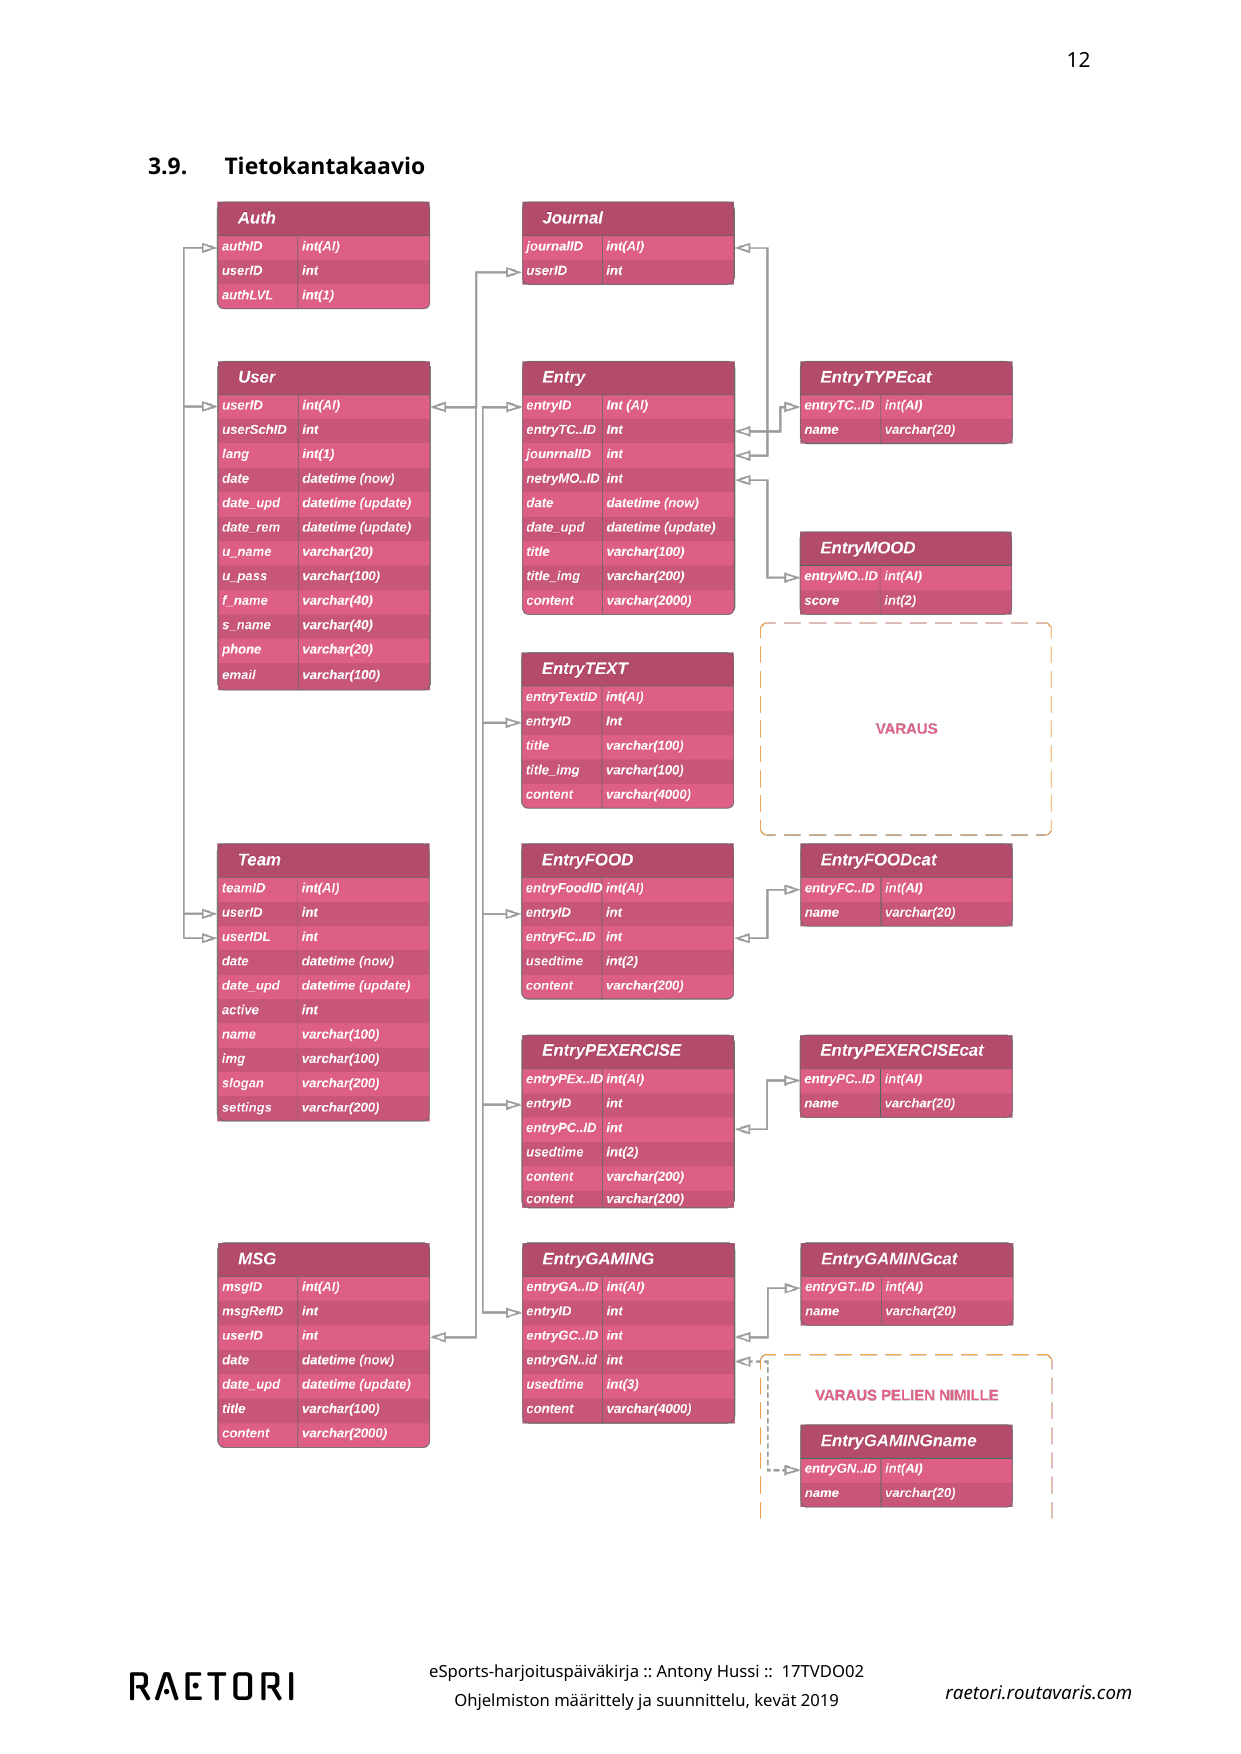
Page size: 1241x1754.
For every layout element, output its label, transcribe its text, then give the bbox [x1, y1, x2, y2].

picture [121, 1665, 303, 1707]
picture [150, 193, 1086, 1526]
subtitle Tietokantakaavio [187, 150, 1090, 181]
